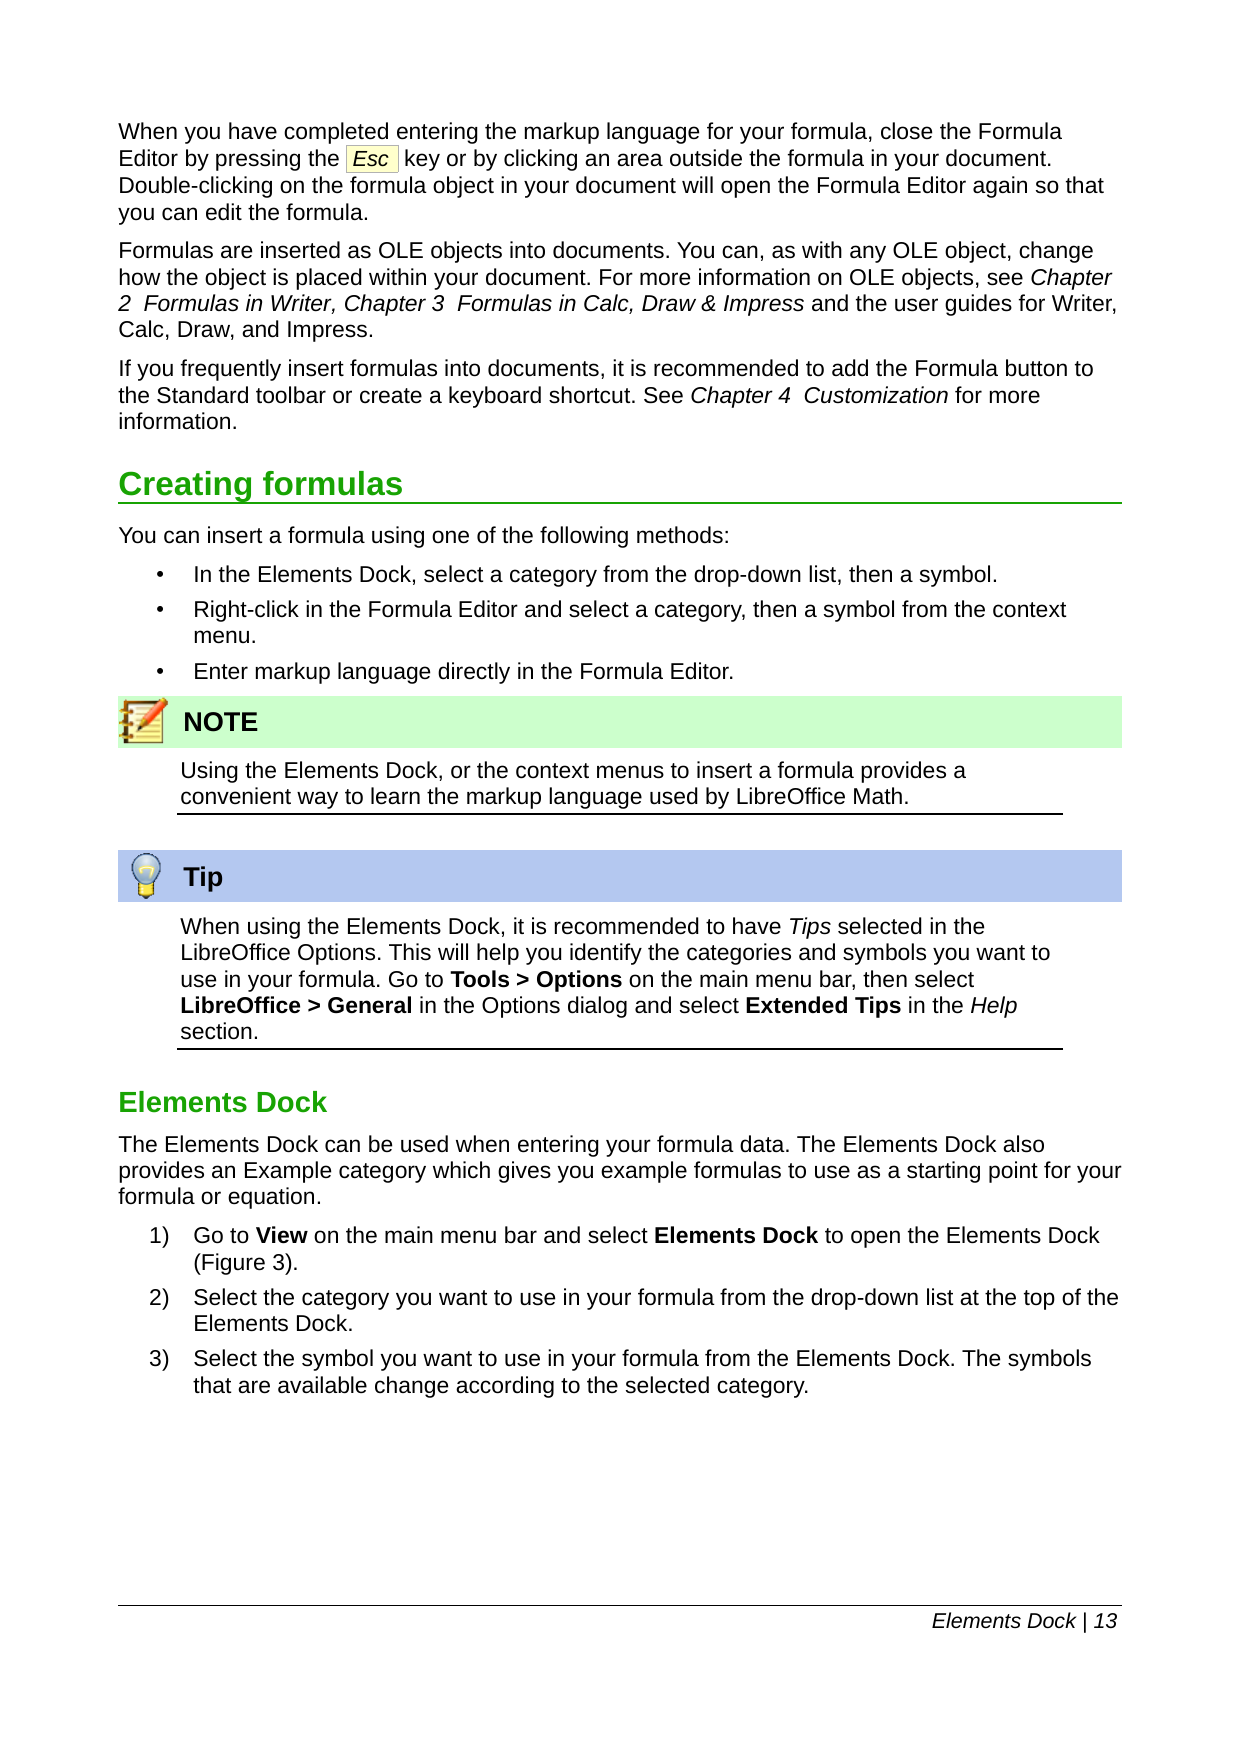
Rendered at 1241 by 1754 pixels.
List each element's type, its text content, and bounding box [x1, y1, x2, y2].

list Select the symbol you want to use in your formula from the Elements Dock. The symbols that are available change according to the selected category. [169, 1345, 1122, 1398]
text The Elements Dock can be used when entering your formula data. The Elements Dock also provides an Example category which gives you example formulas to use as a starting point for your formula or equation. [118, 1131, 1122, 1209]
subtitle Tip [118, 850, 1122, 902]
list In the Elements Dock, select a category from the drop-down list, then a symbol. [156, 561, 1122, 587]
list Enter markup language directly in the Formula Editor. [156, 658, 1122, 684]
picture [119, 851, 170, 902]
subtitle Creating formulas [118, 464, 1122, 502]
picture [119, 696, 170, 747]
text You can insert a formula using one of the following methods: [118, 522, 1122, 548]
text Using the Elements Dock, or the context menus to insert a formula provides a convenient way to learn the markup language used by LibreOffice Math. [177, 754, 1063, 813]
text Formulas are inserted as OLE objects into documents. You can, as with any OLE object, change how the object is placed within your document. For more information on OLE objects, see Chapter 2 Formulas in Writer, Chapter 3 Formulas in Calc, Draw & Impress and the user guides for Writer, Calc, Draw, and Impress. [118, 237, 1122, 343]
subtitle NOTE [118, 696, 1122, 748]
text When you have completed entering the markup language for your formula, close the Formula Editor by pressing the Esc key or by clicking an area outside the formula in your document. Double-clicking on the formula object in your document will open the Formula Editor again so that you can edit the formula. [118, 118, 1122, 225]
list Select the category you want to use in your formula from the drop-down list at the top of the Elements Dock. [169, 1284, 1122, 1336]
text If you frequently insert formulas into documents, it is recommended to add the Formula button to the Standard toolbar or create a keyboard shortcut. See Chapter 4 Customization for more information. [118, 355, 1122, 434]
list Go to View on the main menu bar and select Elements Dock to open the Elements Dock (Figure 3). [169, 1222, 1122, 1275]
list Right-click in the Formula Editor and select a category, then a symbol from the context menu. [156, 596, 1122, 649]
text When using the Elements Dock, it is recommended to have Tips selected in the LibreOffice Options. This will help you identify the categories and symbols you want to use in your formula. Go to Tools > Options on the main menu bar, then select LibreOffice > General in the Options dialog and select Extended Tips in the Help section. [177, 910, 1063, 1048]
subtitle Elements Dock [118, 1085, 1122, 1119]
